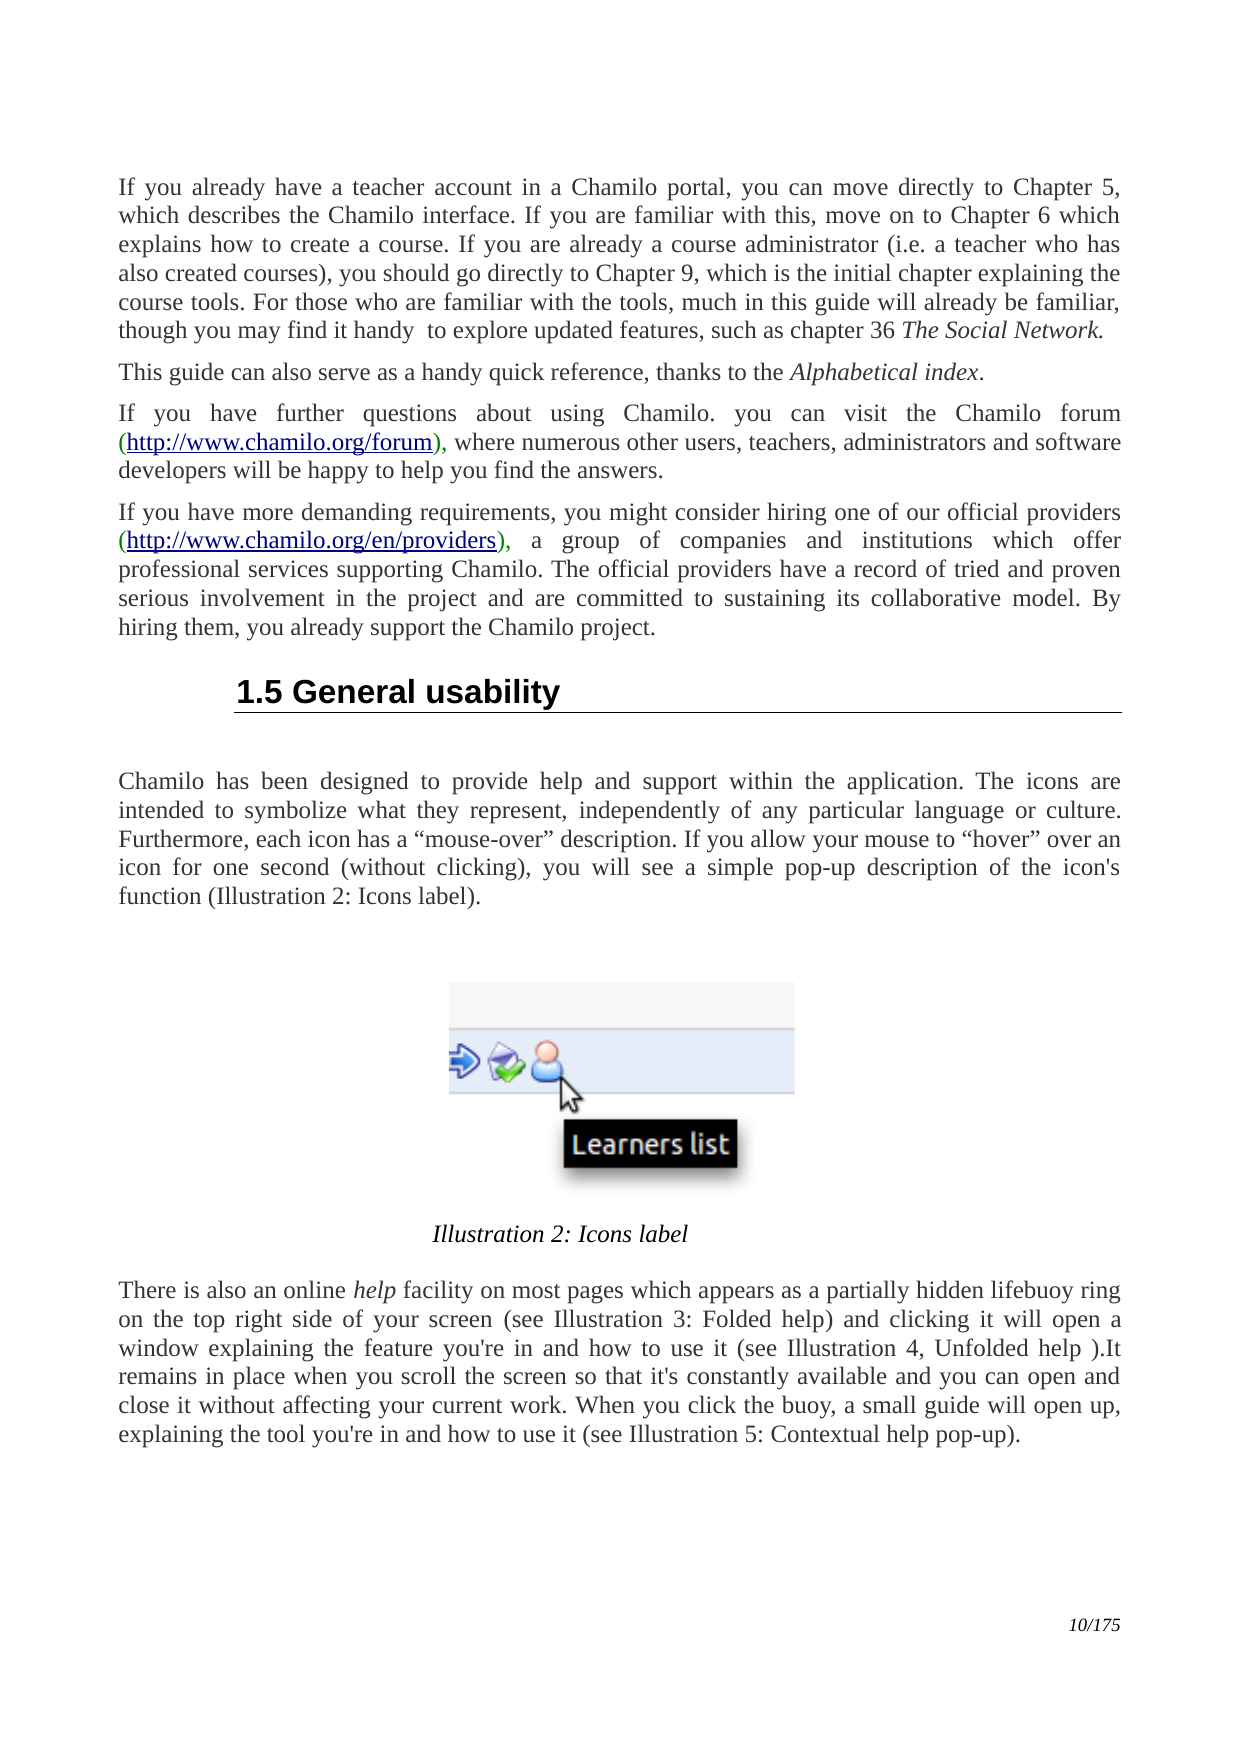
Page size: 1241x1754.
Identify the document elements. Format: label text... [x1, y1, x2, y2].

subtitle General usability [234, 672, 1122, 712]
text Chamilo has been designed to provide help and support within the application. The icons are intended to symbolize what they represent, independently of any particular language or culture. Furthermore, each icon has a “mouse-over” description. If you allow your mouse to “hover” over an icon for one second (without clicking), you will see a simple pop-up description of the icon's function (Illustration 2: Icons label). [118, 766, 1122, 910]
text There is also an online help facility on most pages which appears as a partially hidden lifebuoy ring on the top right side of your screen (see Illustration 3: Folded help) and clicking it will open a window explaining the feature you're in and how to use it (see Illustration 4, Unfolded help ).It remains in place when you scroll the screen so that it's constantly available and you can open and close it without affecting your current work. When you click the buoy, a small guide will open up, explaining the tool you're in and how to use it (see Illustration 5: Contextual help pop-up). [118, 1275, 1122, 1448]
picture [448, 982, 795, 1211]
text This guide can also serve as a handy quick reference, thanks to the Alphabetical index. [118, 357, 1122, 385]
text If you have more demanding requirements, you might consider hiring one of our official providers (http://www.chamilo.org/en/providers), a group of companies and institutions which offer professional services supporting Chamilo. The official providers have a record of tried and proven serious involvement in the project and are committed to sustaining its collaborative model. By hiring them, you already support the Chamilo project. [118, 497, 1122, 640]
text If you already have a teacher account in a Chamilo portal, you can move directly to Chapter 5, which describes the Chamilo interface. If you are familiar with this, move on to Chapter 6 which explains how to create a course. If you are already a course administrator (i.e. a teacher who has also created courses), you should go directly to Chapter 9, which is the initial chapter explaining the course tools. For those who are familiar with the tools, much in this guide will already be familiar, though you may find it handy to explore updated features, such as chapter 36 The Social Network. [118, 172, 1122, 344]
text If you have further questions about using Chamilo. you can visit the Chamilo forum (http://www.chamilo.org/forum), where numerous other users, teachers, administrators and software developers will be happy to help you find the answers. [118, 398, 1122, 484]
text Illustration 2: Icons label [432, 1219, 808, 1245]
